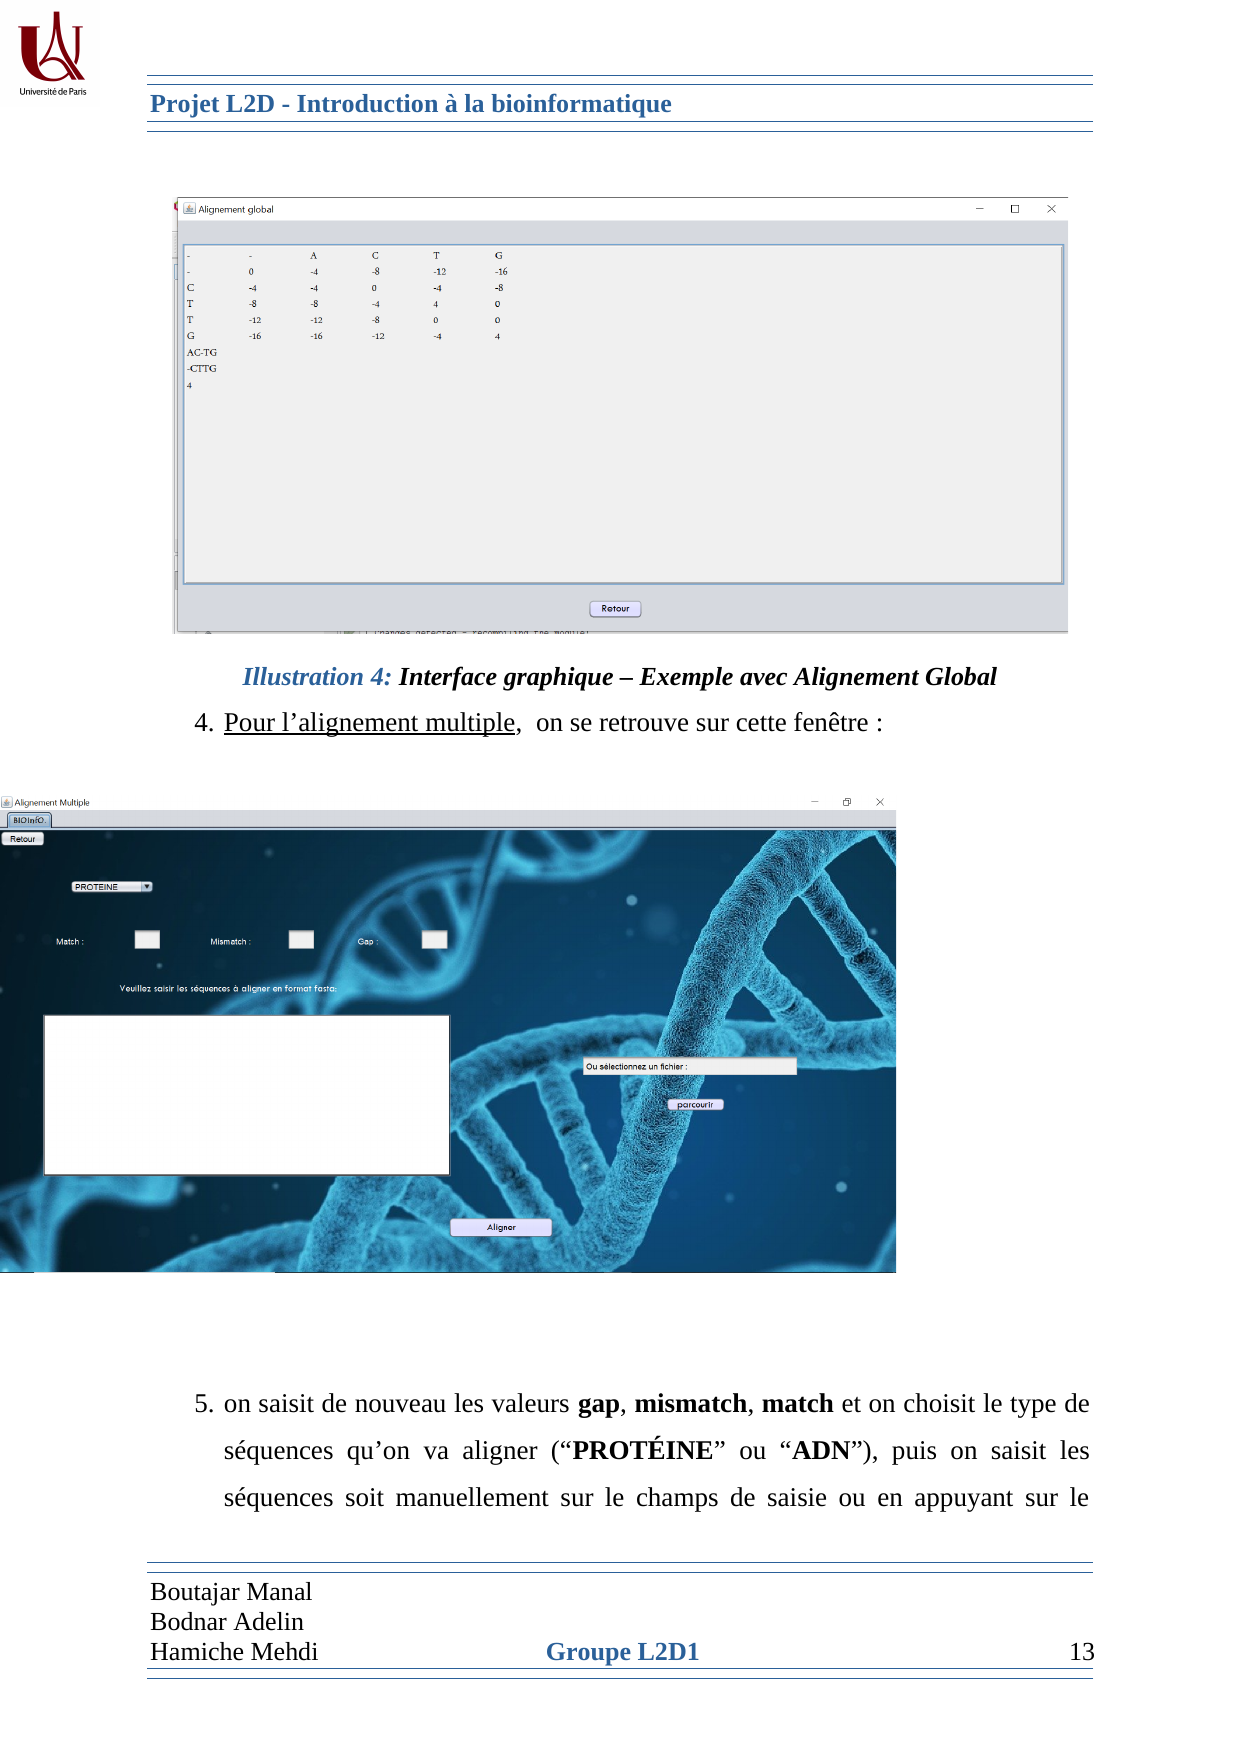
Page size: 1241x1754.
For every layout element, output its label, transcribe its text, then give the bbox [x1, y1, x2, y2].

picture [0, 0, 101, 107]
list Illustration 4: Interface graphique – Exemple avec Alignement Global [172, 634, 1068, 691]
list on saisit de nouveau les valeurs gap, mismatch, match et on choisit le type de séquences qu’on va aligner (“PROTÉINE” ou “ADN”), puis on saisit les séquences soit manuellement sur le champs de saisie ou en appuyant sur le [194, 1387, 1090, 1512]
list [173, 782, 1069, 1260]
list Pour l’alignement multiple, on se retrouve sur cette fenêtre : [172, 178, 1090, 737]
picture [172, 197, 1069, 634]
picture [0, 795, 897, 1273]
